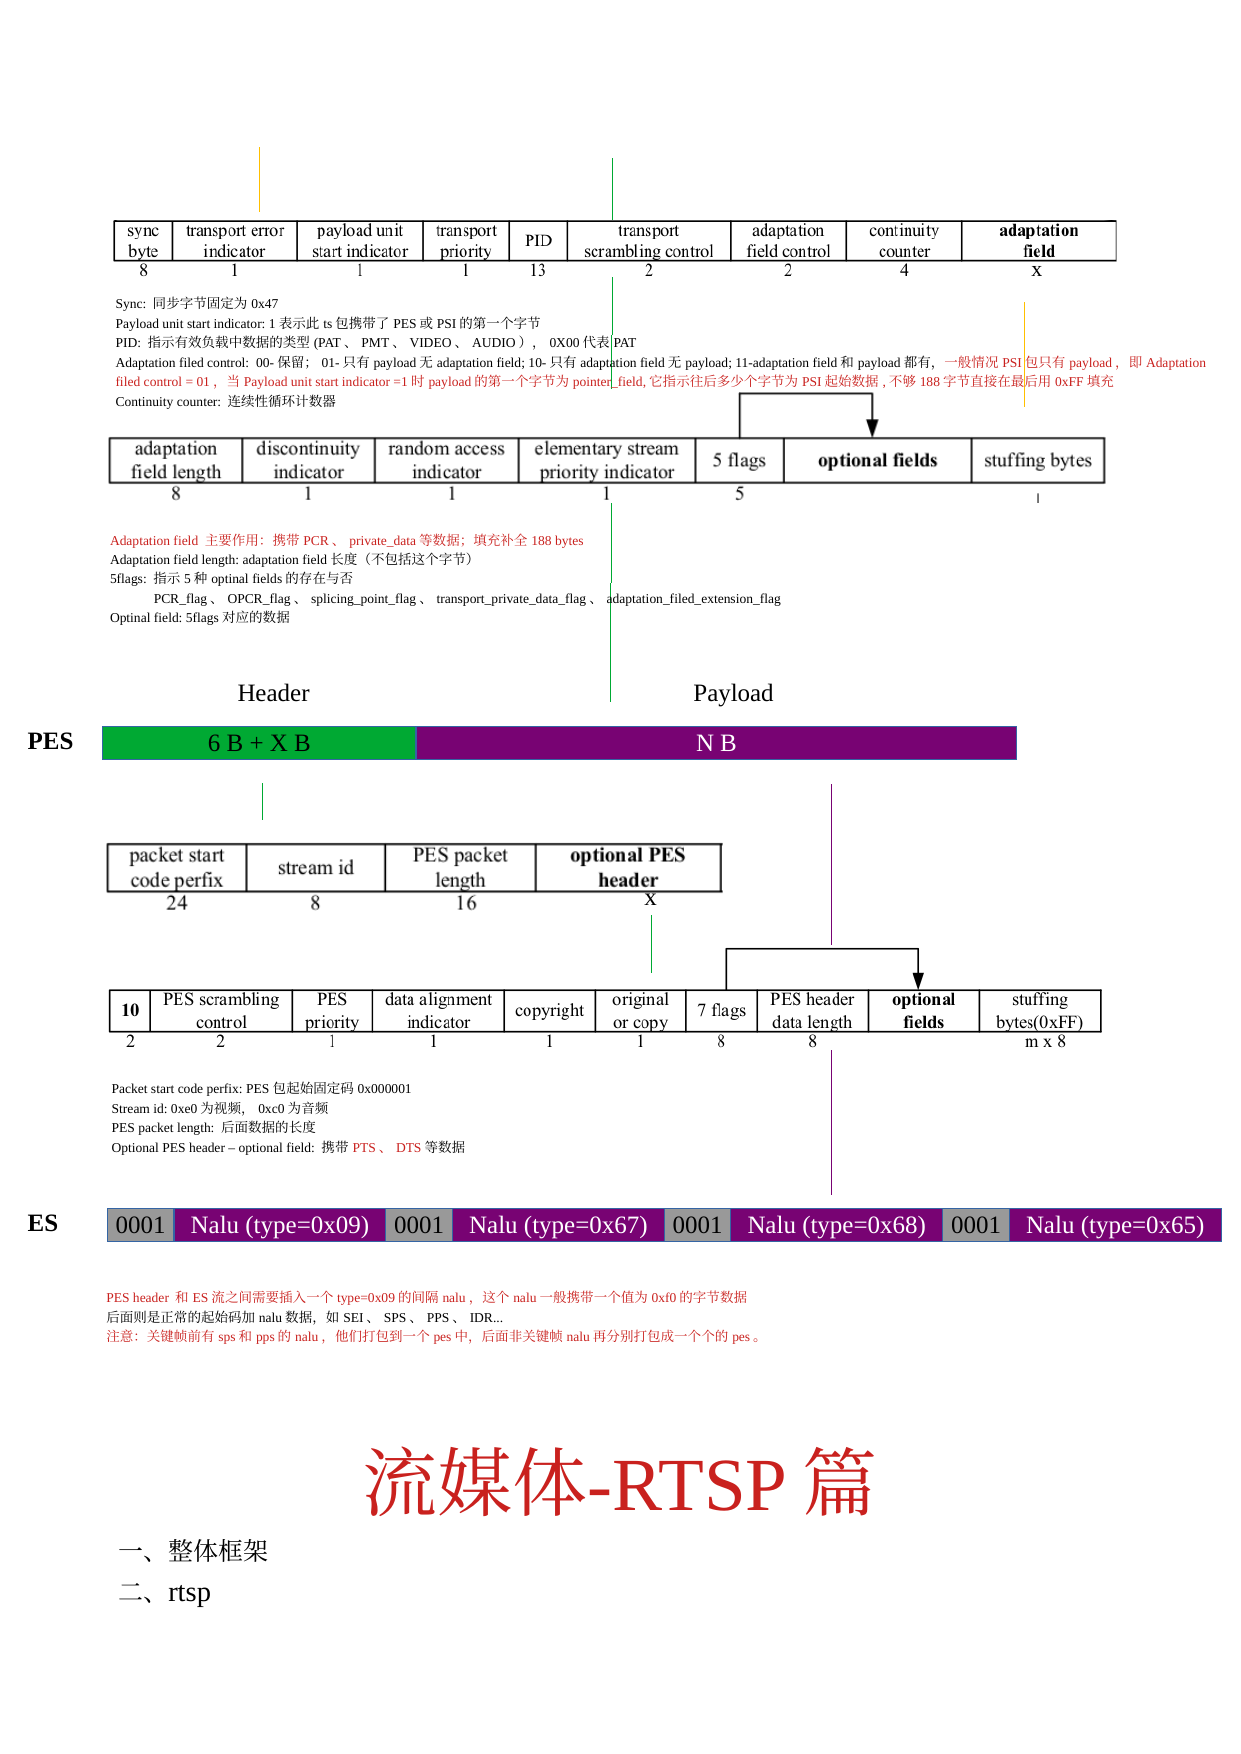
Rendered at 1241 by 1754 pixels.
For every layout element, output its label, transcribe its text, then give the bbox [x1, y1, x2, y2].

text 流媒体-RTSP篇 [118, 1424, 1122, 1532]
text 一、整体框架 [118, 1532, 1122, 1568]
picture [105, 389, 1110, 503]
picture [101, 945, 1105, 1050]
picture [105, 842, 723, 912]
text 二、rtsp [118, 1573, 1122, 1609]
picture [112, 220, 1117, 277]
